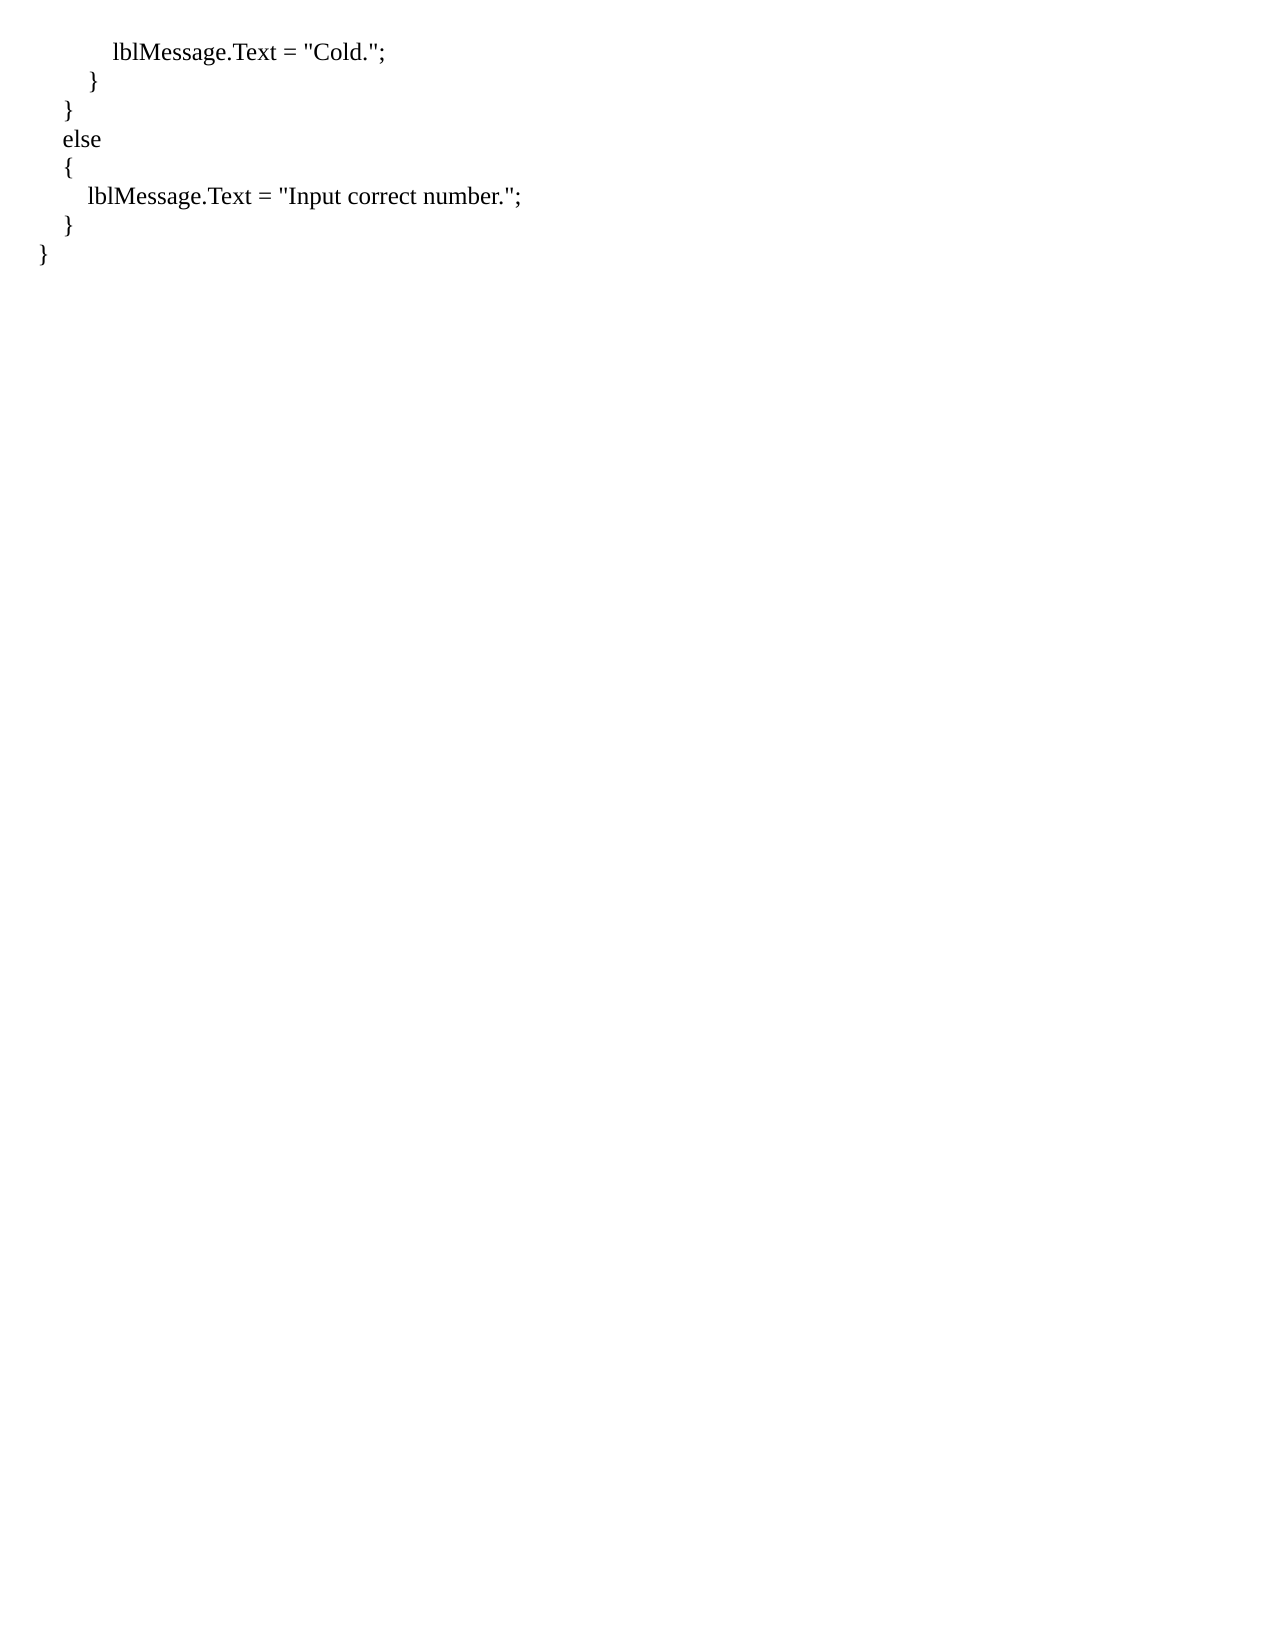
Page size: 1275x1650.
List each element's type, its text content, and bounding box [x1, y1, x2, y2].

text } [37, 66, 1237, 95]
text { [37, 152, 1237, 181]
text lblMessage.Text = "Cold."; [37, 37, 1237, 66]
text else [37, 124, 1237, 152]
text } [37, 210, 1237, 239]
text } [37, 95, 1237, 124]
text lblMessage.Text = "Input correct number."; [37, 181, 1237, 210]
text } [37, 239, 1237, 267]
